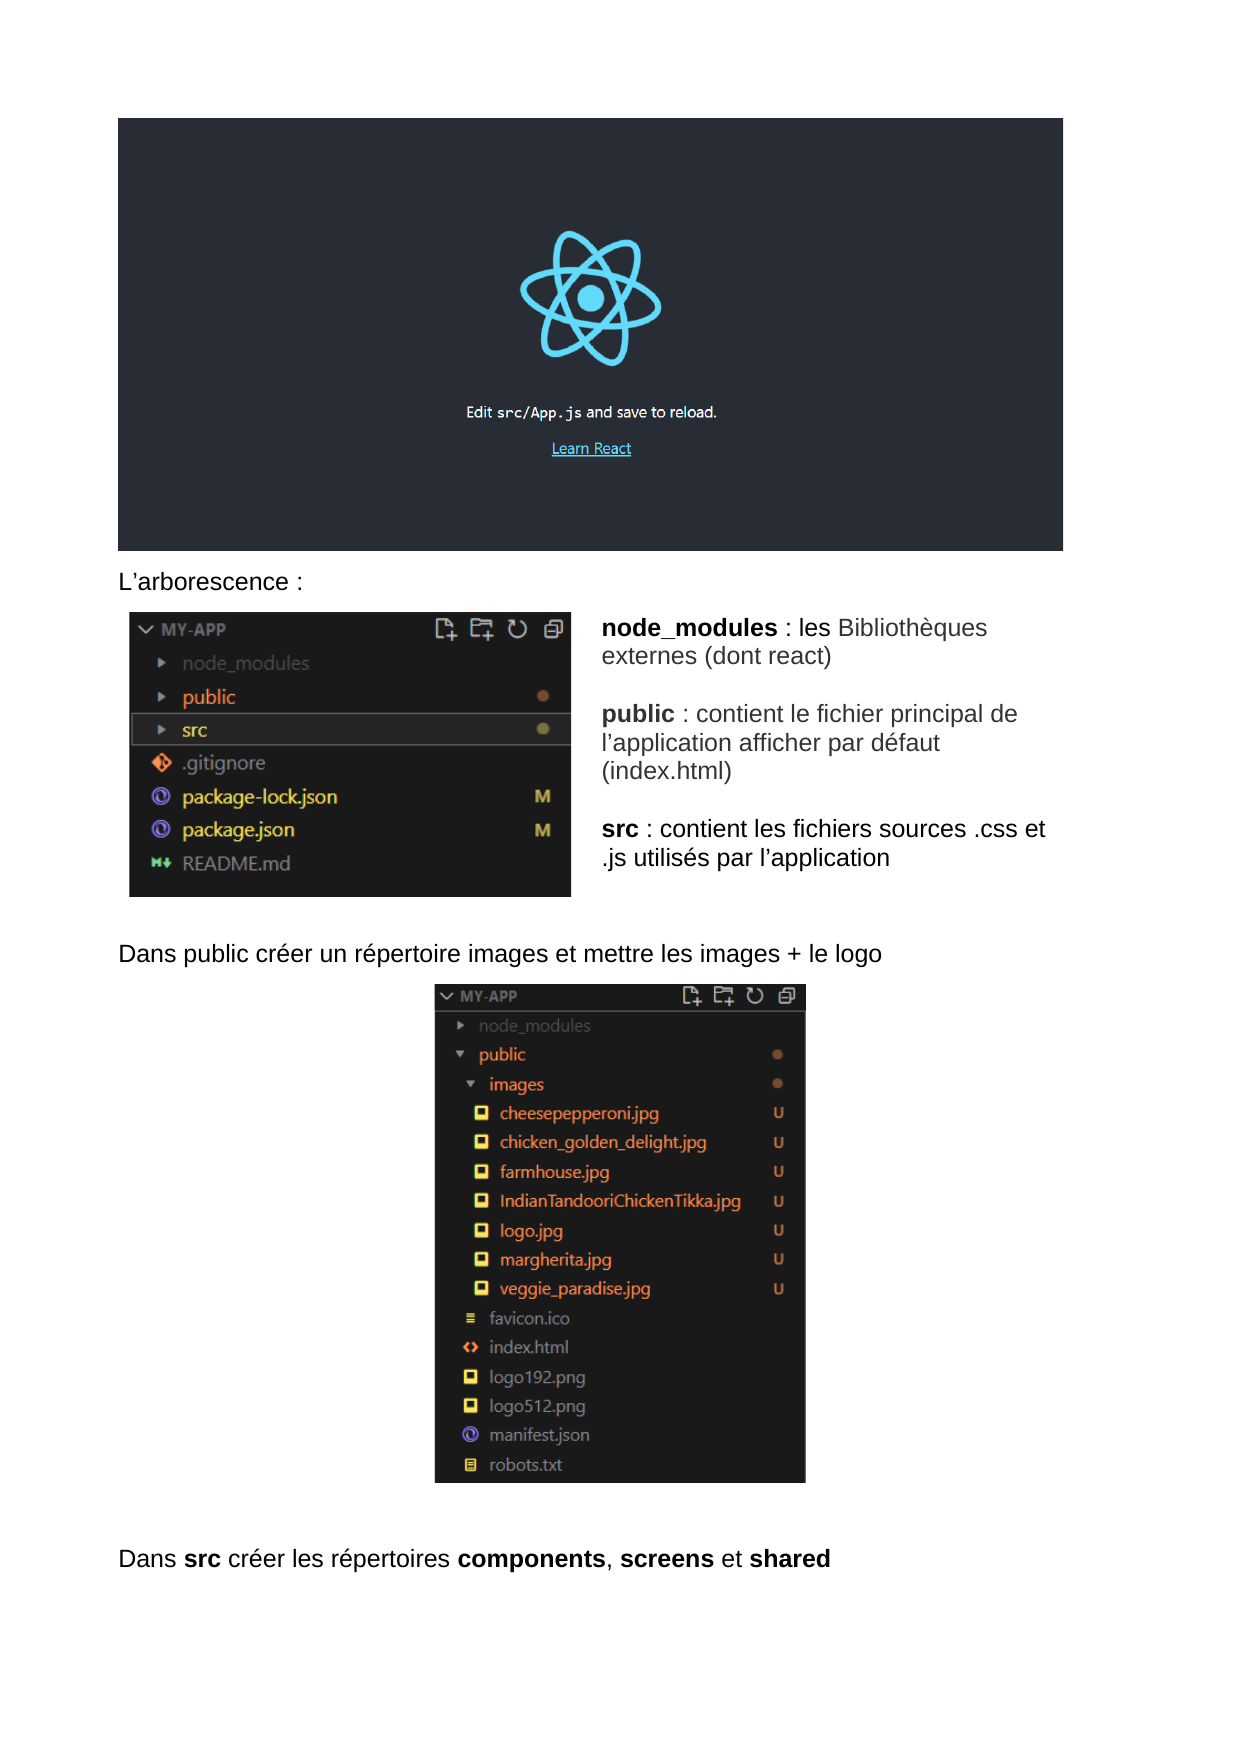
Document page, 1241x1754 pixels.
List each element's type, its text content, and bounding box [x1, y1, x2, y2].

picture [129, 612, 572, 897]
picture [118, 118, 1064, 551]
text Dans public créer un répertoire images et mettre les images + le logo [118, 939, 1122, 968]
table_header [572, 613, 590, 896]
picture [434, 984, 806, 1483]
table_header [118, 613, 129, 896]
text L’arborescence : [118, 567, 1122, 596]
table_header node_modules : les Bibliothèques externes (dont react) public : contient le fichier principal de l’application afficher par défaut (index.html) src : contient les fichiers sources .css et .js utilisés par l’application [590, 613, 1062, 896]
text Dans src créer les répertoires components, screens et shared [118, 1544, 1122, 1573]
